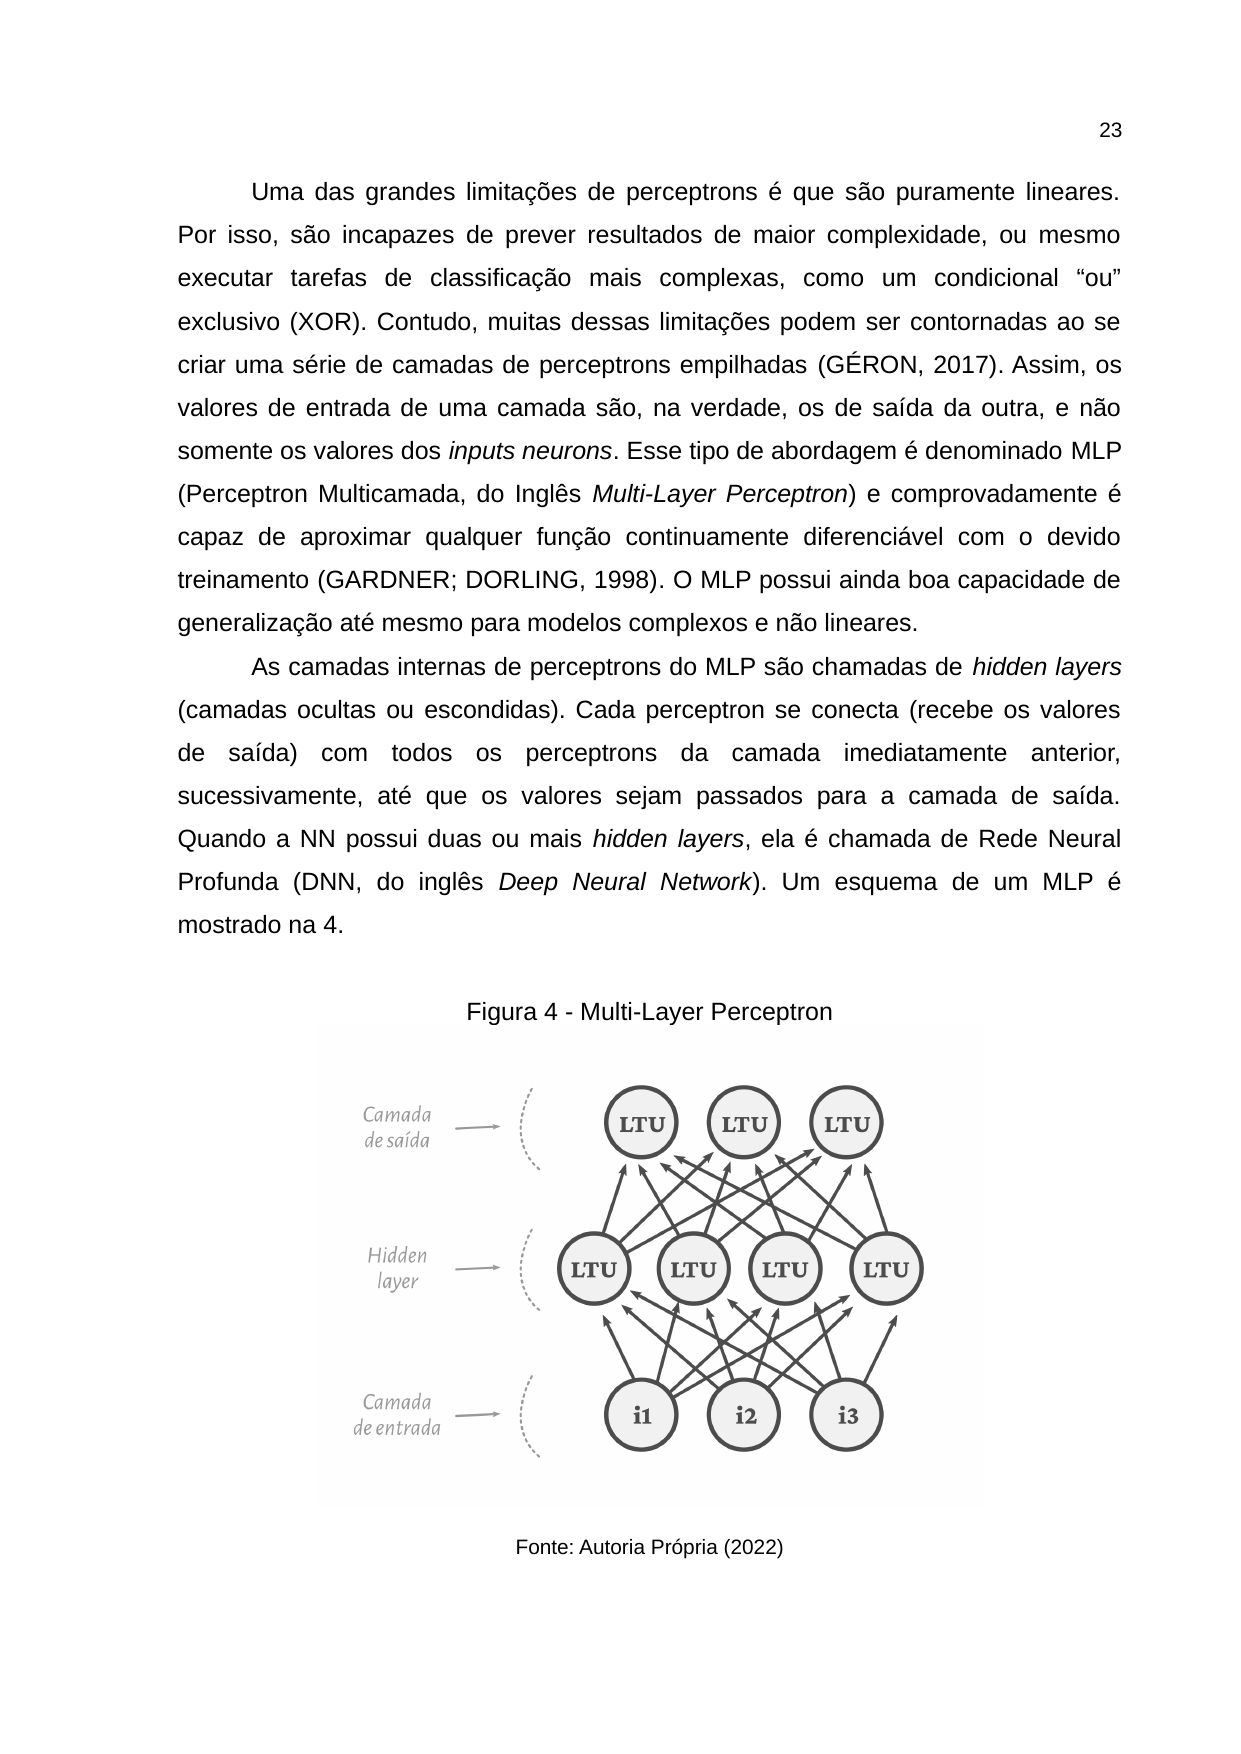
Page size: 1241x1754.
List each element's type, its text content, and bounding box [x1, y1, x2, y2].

picture [314, 1025, 985, 1506]
text As camadas internas de perceptrons do MLP são chamadas de hidden layers (camadas ocultas ou escondidas). Cada perceptron se conecta (recebe os valores de saída) com todos os perceptrons da camada imediatamente anterior, sucessivamente, até que os valores sejam passados para a camada de saída. Quando a NN possui duas ou mais hidden layers, ela é chamada de Rede Neural Profunda (DNN, do inglês Deep Neural Network). Um esquema de um MLP é mostrado na 4. [177, 651, 1122, 939]
text Figura 4 - Multi-Layer Perceptron [315, 996, 984, 1025]
text Uma das grandes limitações de perceptrons é que são puramente lineares. Por isso, são incapazes de prever resultados de maior complexidade, ou mesmo executar tarefas de classificação mais complexas, como um condicional “ou” exclusivo (XOR). Contudo, muitas dessas limitações podem ser contornadas ao se criar uma série de camadas de perceptrons empilhadas (GÉRON, 2017). Assim, os valores de entrada de uma camada são, na verdade, os de saída da outra, e não somente os valores dos inputs neurons. Esse tipo de abordagem é denominado MLP (Perceptron Multicamada, do Inglês Multi-Layer Perceptron) e comprovadamente é capaz de aproximar qualquer função continuamente diferenciável com o devido treinamento (GARDNER; DORLING, 1998). O MLP possui ainda boa capacidade de generalização até mesmo para modelos complexos e não lineares. [177, 177, 1122, 637]
text Fonte: Autoria Própria (2022) [177, 1535, 1122, 1559]
